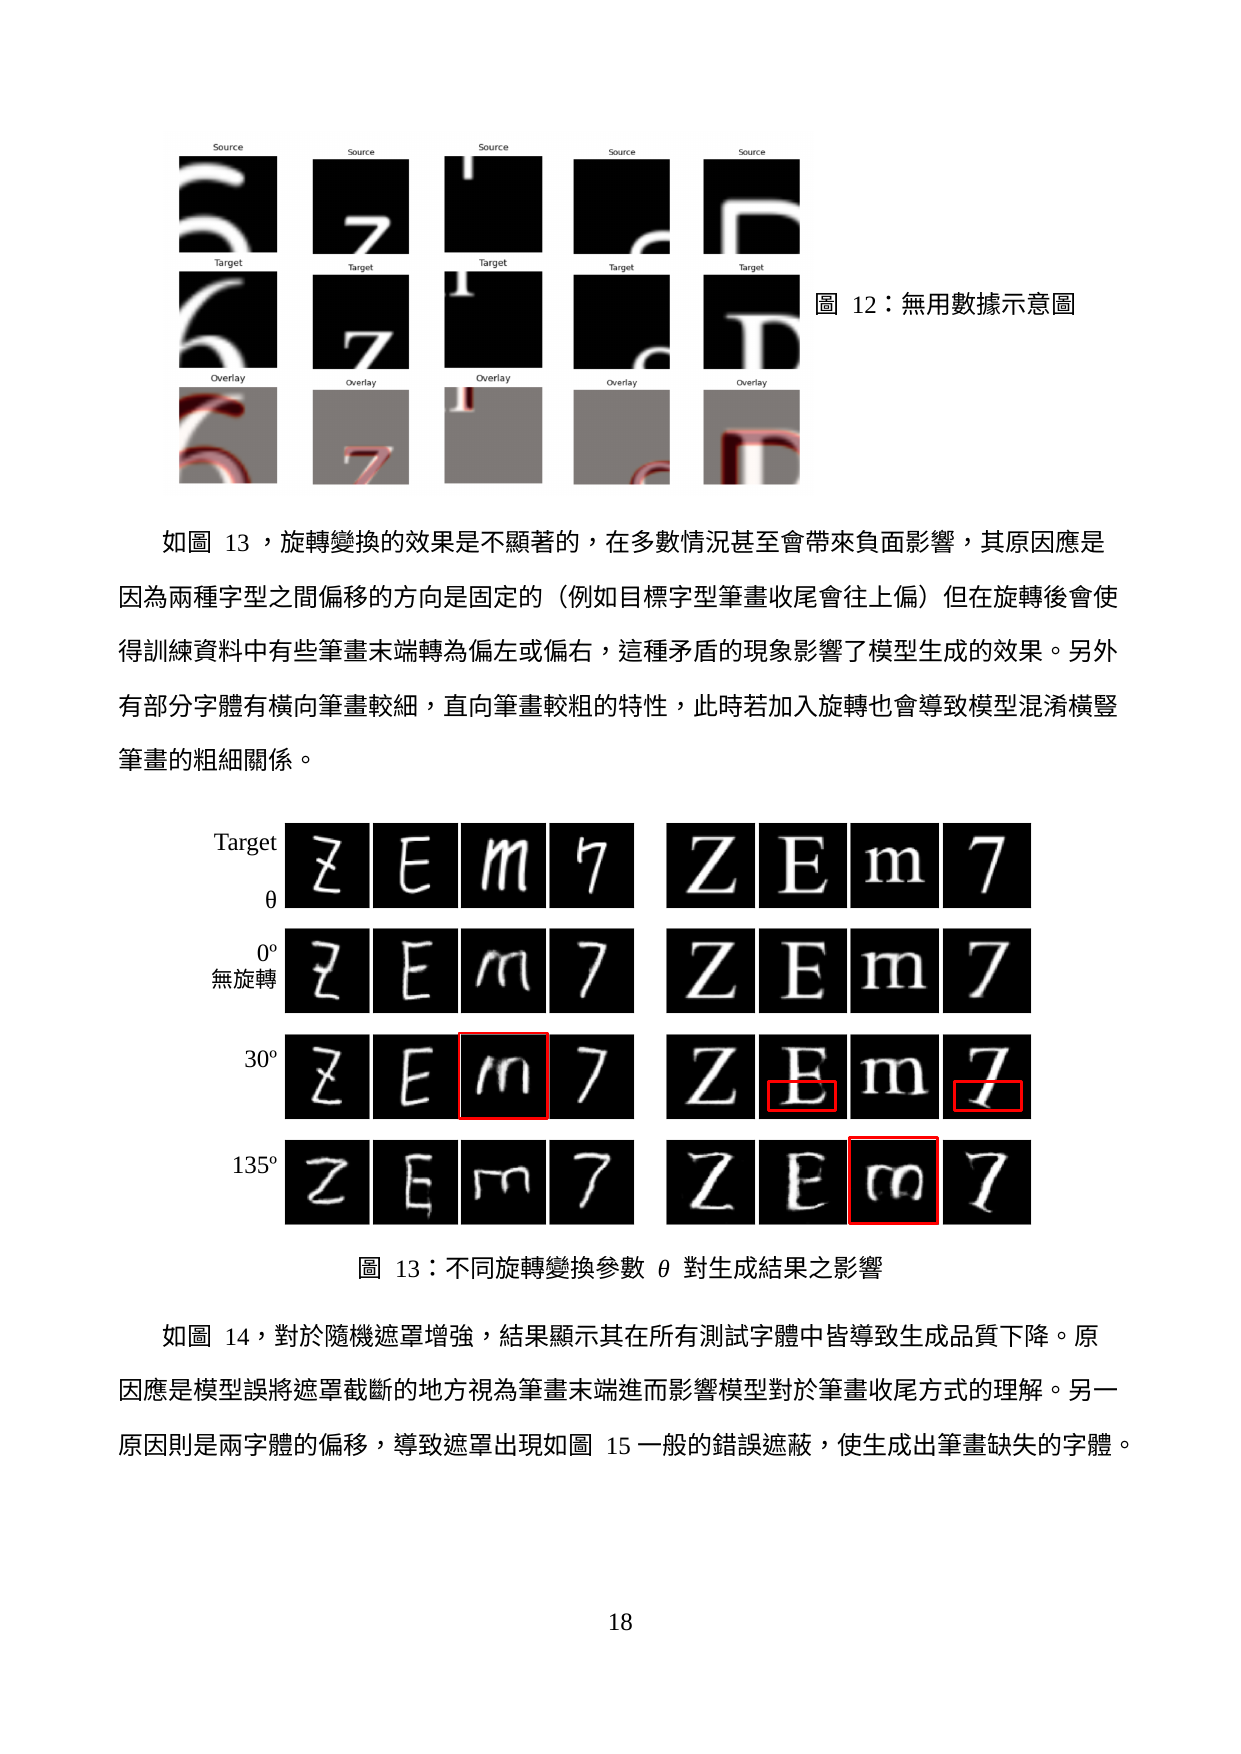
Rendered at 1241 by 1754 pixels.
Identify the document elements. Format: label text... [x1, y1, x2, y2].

text 圖 12：無用數據示意圖 [814, 131, 1078, 496]
picture [660, 816, 1037, 1231]
text 如圖 14，對於隨機遮罩增強，結果顯示其在所有測試字體中皆導致生成品質下降。原因應是模型誤將遮罩截斷的地方視為筆畫末端進而影響模型對於筆畫收尾方式的理解。另一原因則是兩字體的偏移，導致遮罩出現如圖 15 一般的錯誤遮蔽，使生成出筆畫缺失的字體。 [118, 1316, 1122, 1461]
table_header [118, 811, 650, 1236]
text 圖 13：不同旋轉變換參數 對生成結果之影響 [118, 1249, 1122, 1285]
text 如圖 13 ，旋轉變換的效果是不顯著的，在多數情況甚至會帶來負面影響，其原因應是因為兩種字型之間偏移的方向是固定的（例如目標字型筆畫收尾會往上偏）但在旋轉後會使得訓練資料中有些筆畫末端轉為偏左或偏右，這種矛盾的現象影響了模型生成的效果。另外有部分字體有橫向筆畫較細，直向筆畫較粗的特性，此時若加入旋轉也會導致模型混淆橫豎筆畫的粗細關係。 [118, 523, 1122, 777]
picture [163, 131, 814, 496]
picture [216, 816, 640, 1231]
table_header [650, 811, 1122, 1236]
